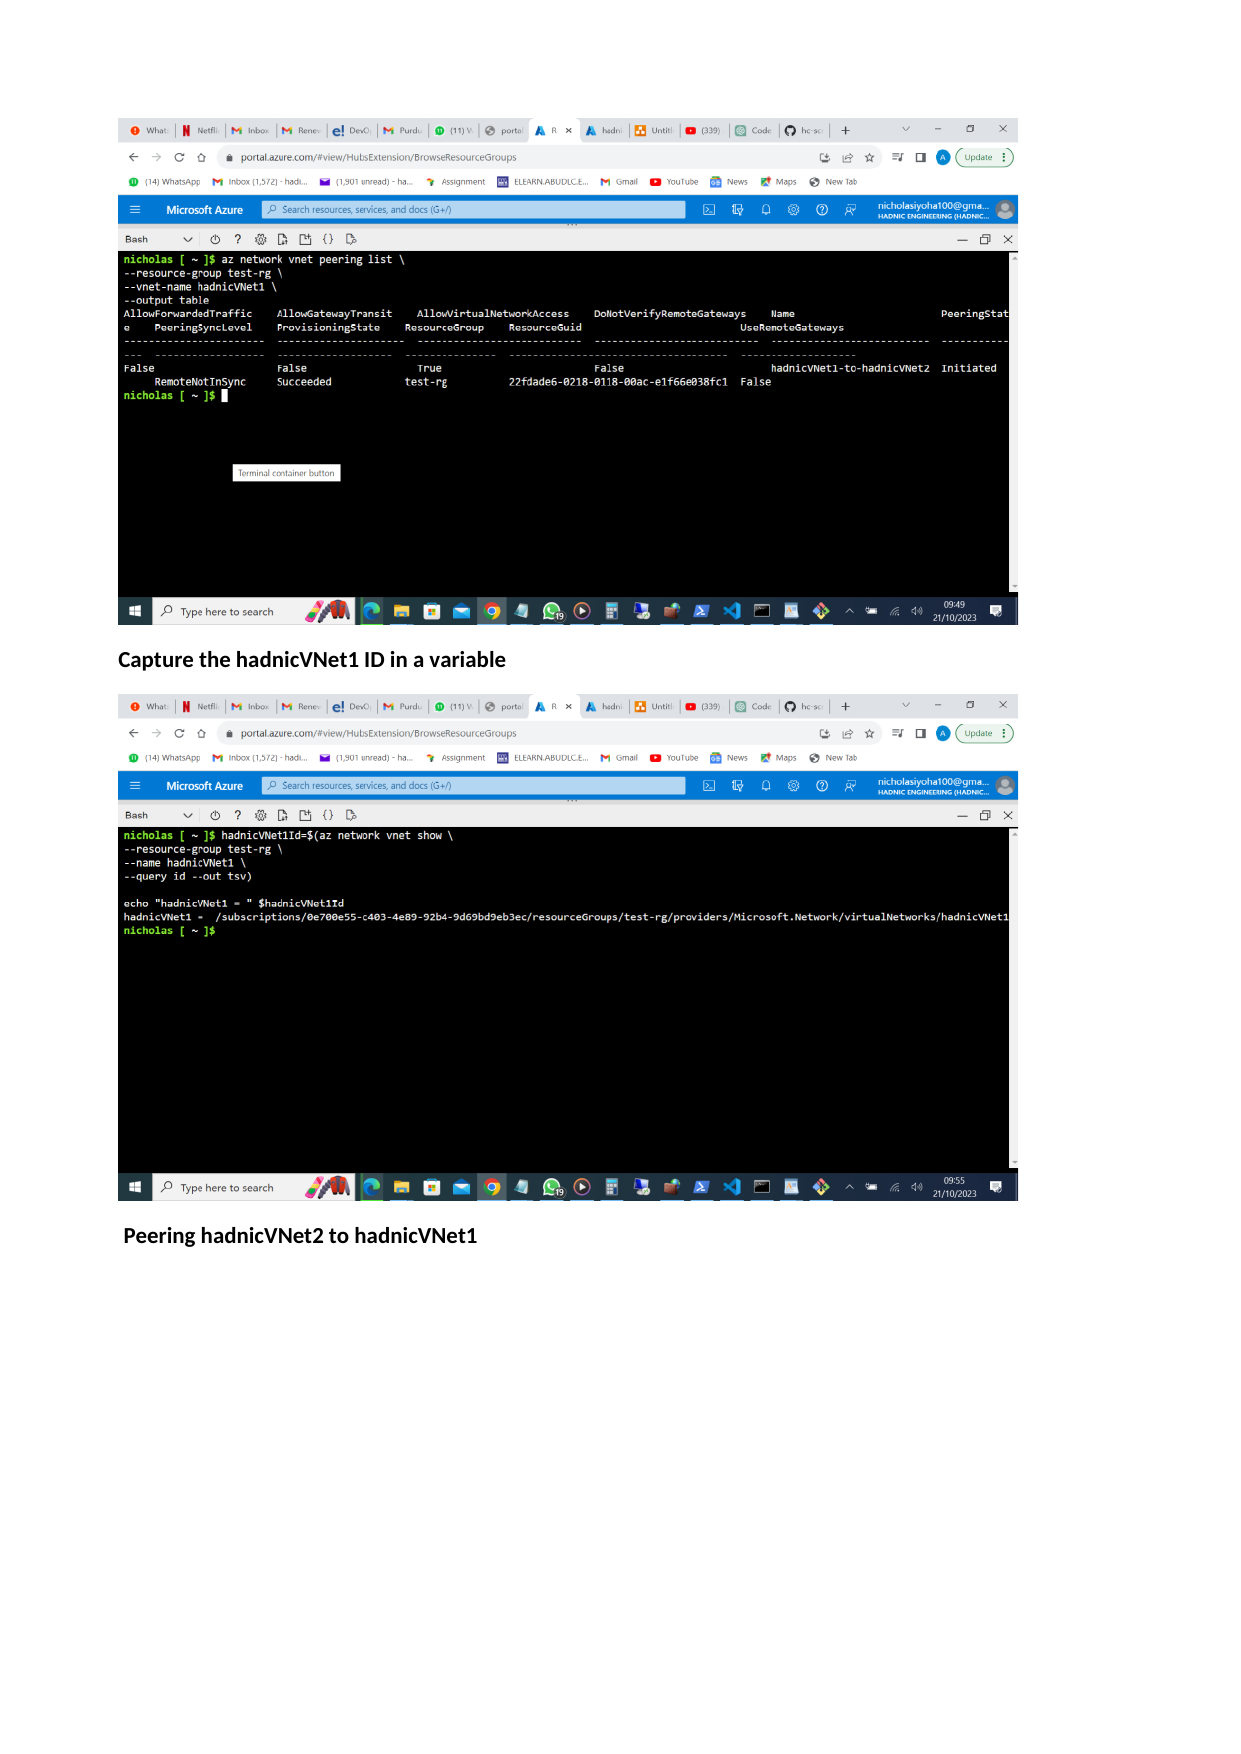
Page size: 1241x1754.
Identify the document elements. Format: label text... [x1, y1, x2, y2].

text Capture the hadnicVNet1 ID in a variable [118, 645, 1122, 673]
text Peering hadnicVNet2 to hadnicVNet1 [118, 1221, 1122, 1249]
